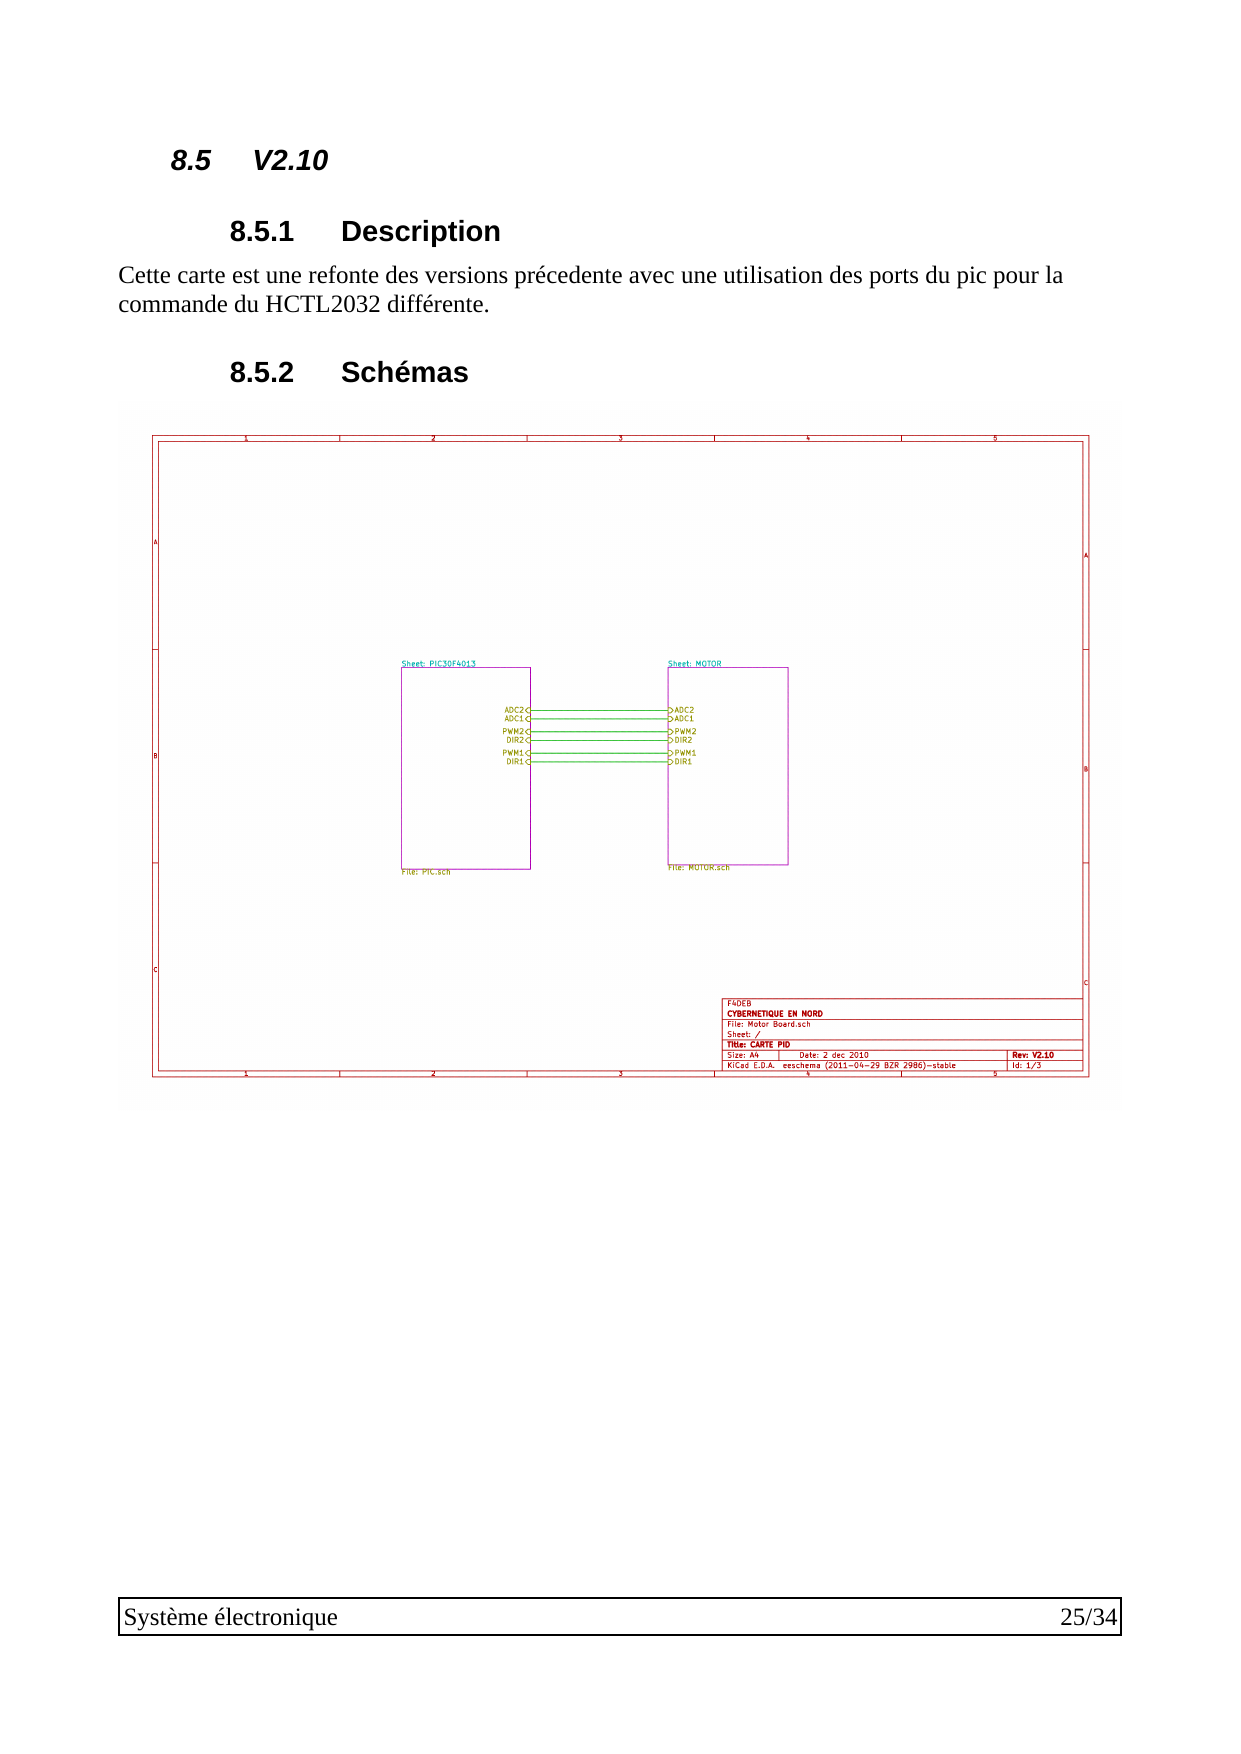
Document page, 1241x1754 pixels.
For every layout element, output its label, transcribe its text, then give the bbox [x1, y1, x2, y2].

picture [118, 401, 1123, 1111]
subtitle Description [193, 214, 1122, 248]
text Cette carte est une refonte des versions précedente avec une utilisation des ports du pic pour la commande du HCTL2032 différente. [118, 260, 1122, 318]
subtitle Schémas [193, 355, 1122, 389]
subtitle V2.10 [162, 143, 1122, 177]
